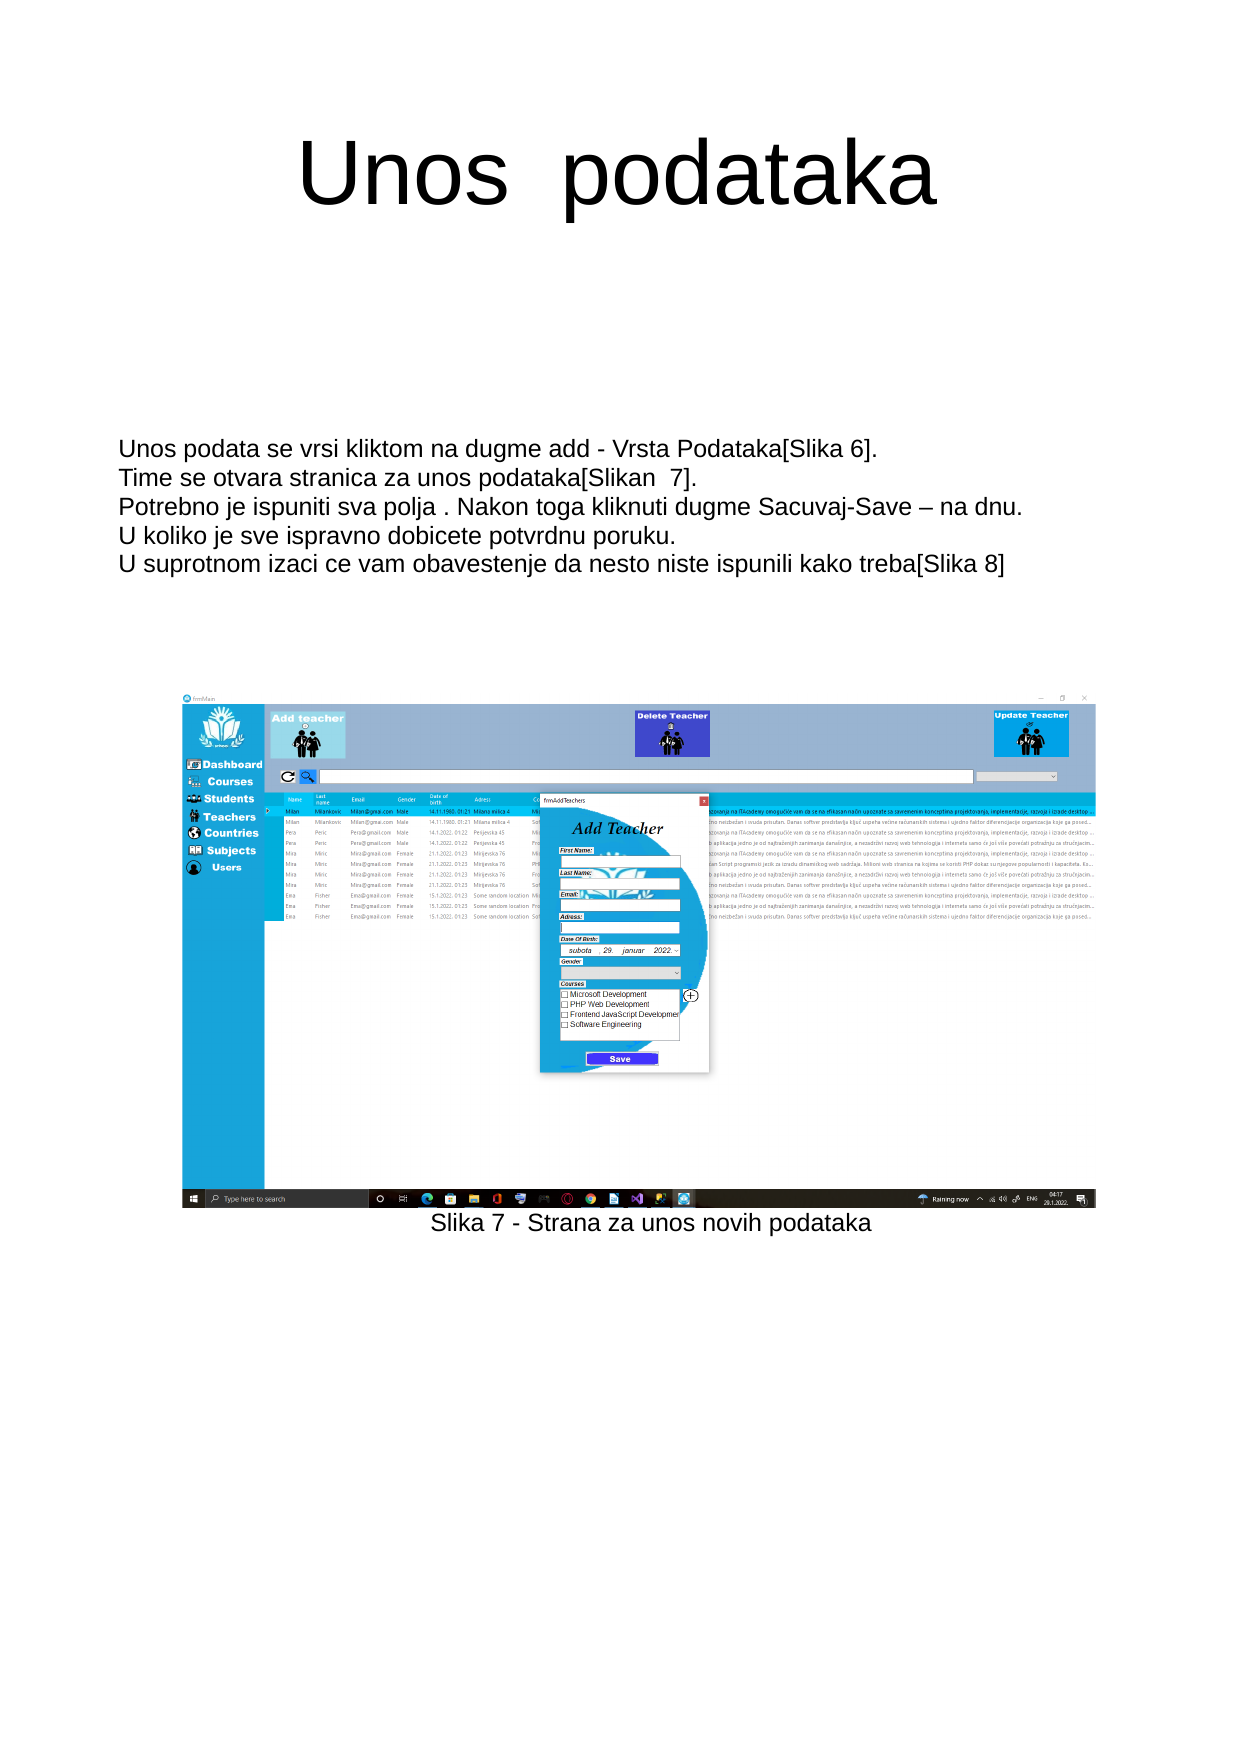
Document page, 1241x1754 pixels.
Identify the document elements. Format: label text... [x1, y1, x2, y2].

text Time se otvara stranica za unos podataka[Slikan 7]. [118, 463, 1122, 492]
picture [182, 693, 1096, 1208]
text U suprotnom izaci ce vam obavestenje da nesto niste ispunili kako treba[Slika 8] [118, 549, 1122, 578]
text Unos podataka [118, 118, 1122, 223]
text Unos podata se vrsi kliktom na dugme add - Vrsta Podataka[Slika 6]. [118, 434, 1122, 463]
text U koliko je sve ispravno dobicete potvrdnu poruku. [118, 521, 1122, 549]
text Slika 7 - Strana za unos novih podataka [118, 683, 1122, 1236]
text Potrebno je ispuniti sva polja . Nakon toga kliknuti dugme Sacuvaj-Save – na dnu. [118, 492, 1122, 521]
